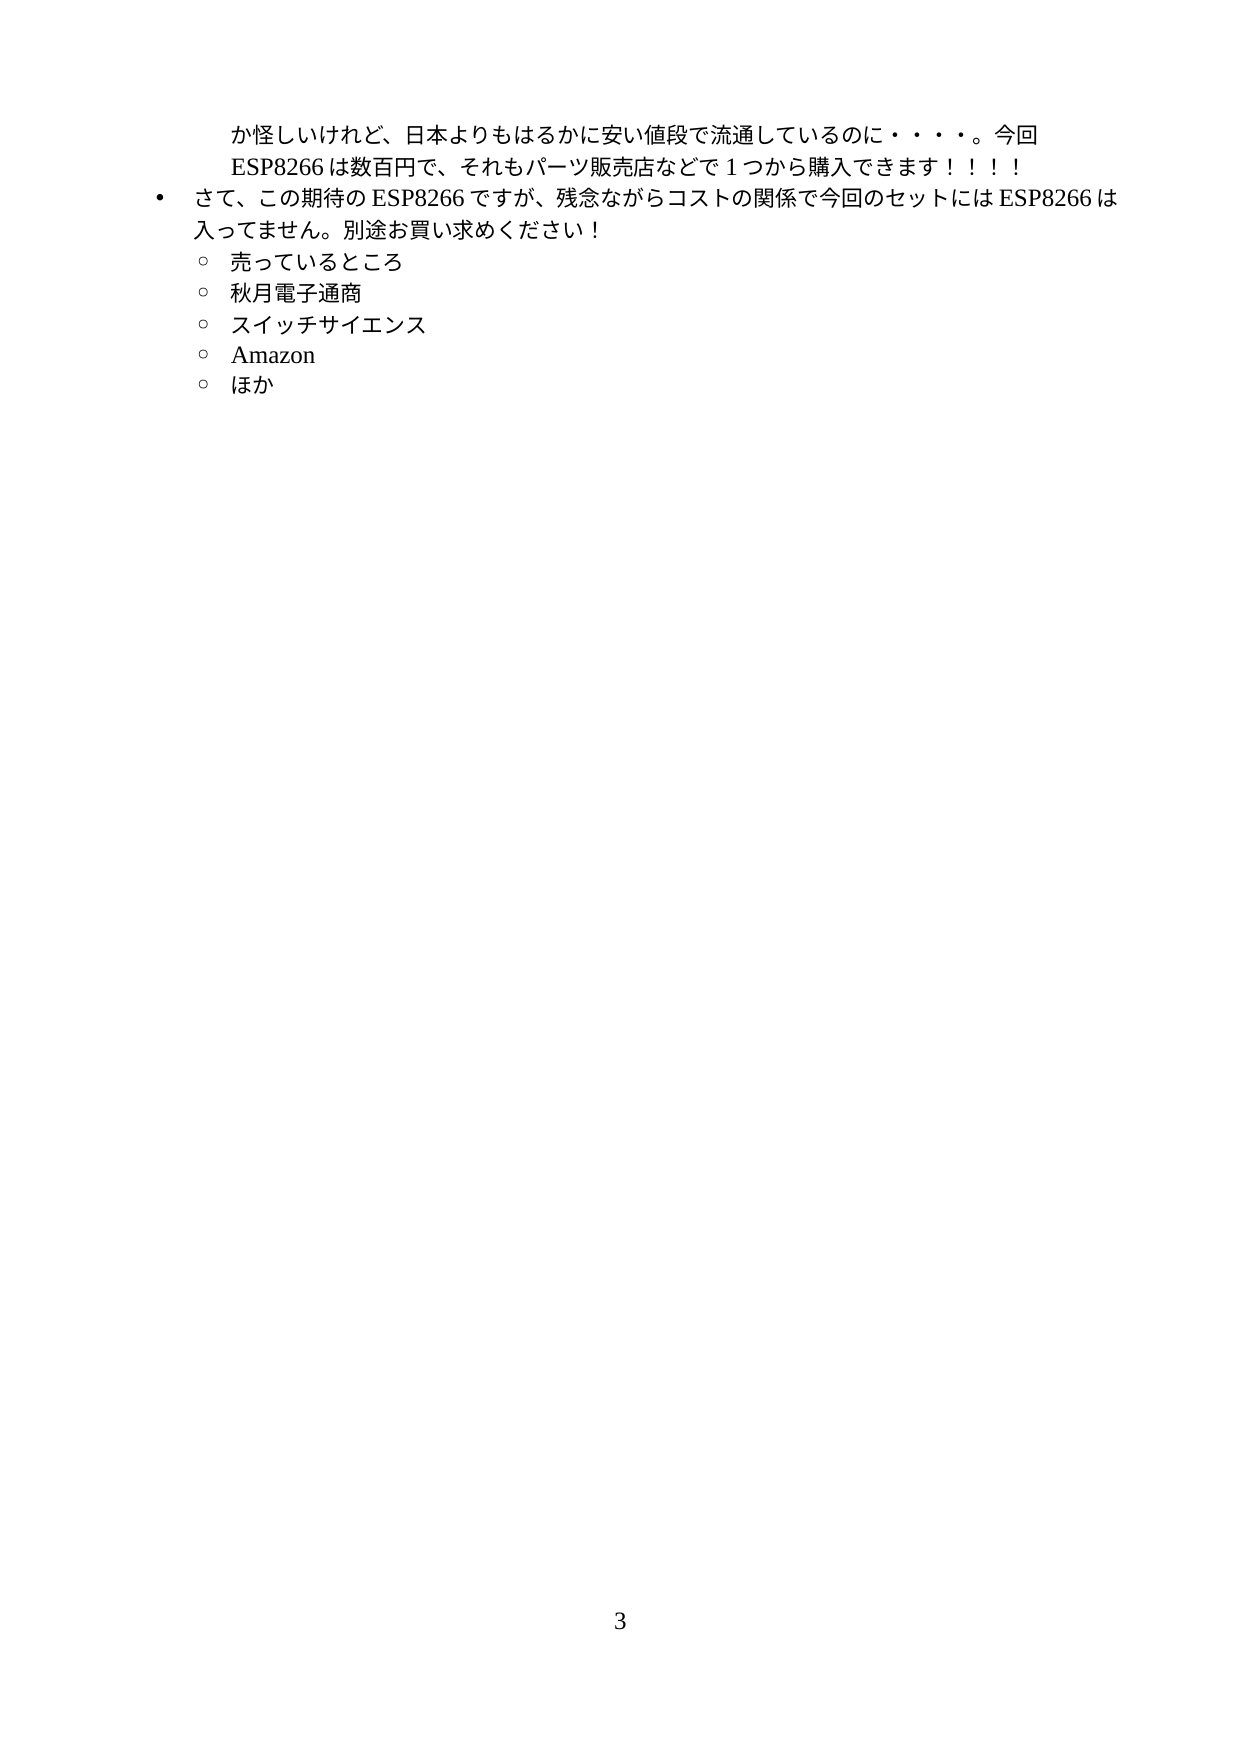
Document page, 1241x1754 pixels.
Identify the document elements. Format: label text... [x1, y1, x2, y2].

list 売っているところ [193, 245, 1122, 276]
list か怪しいけれど、日本よりもはるかに安い値段で流通しているのに・・・・。今回ESP8266は数百円で、それもパーツ販売店などで1つから購入できます！！！！ [193, 118, 1122, 181]
list Amazon [193, 340, 1122, 368]
list ほか [193, 368, 1122, 400]
list スイッチサイエンス [193, 308, 1122, 340]
list さて、この期待のESP8266ですが、残念ながらコストの関係で今回のセットにはESP8266は入ってません。別途お買い求めください！ [156, 181, 1122, 245]
list 秋月電子通商 [193, 276, 1122, 308]
